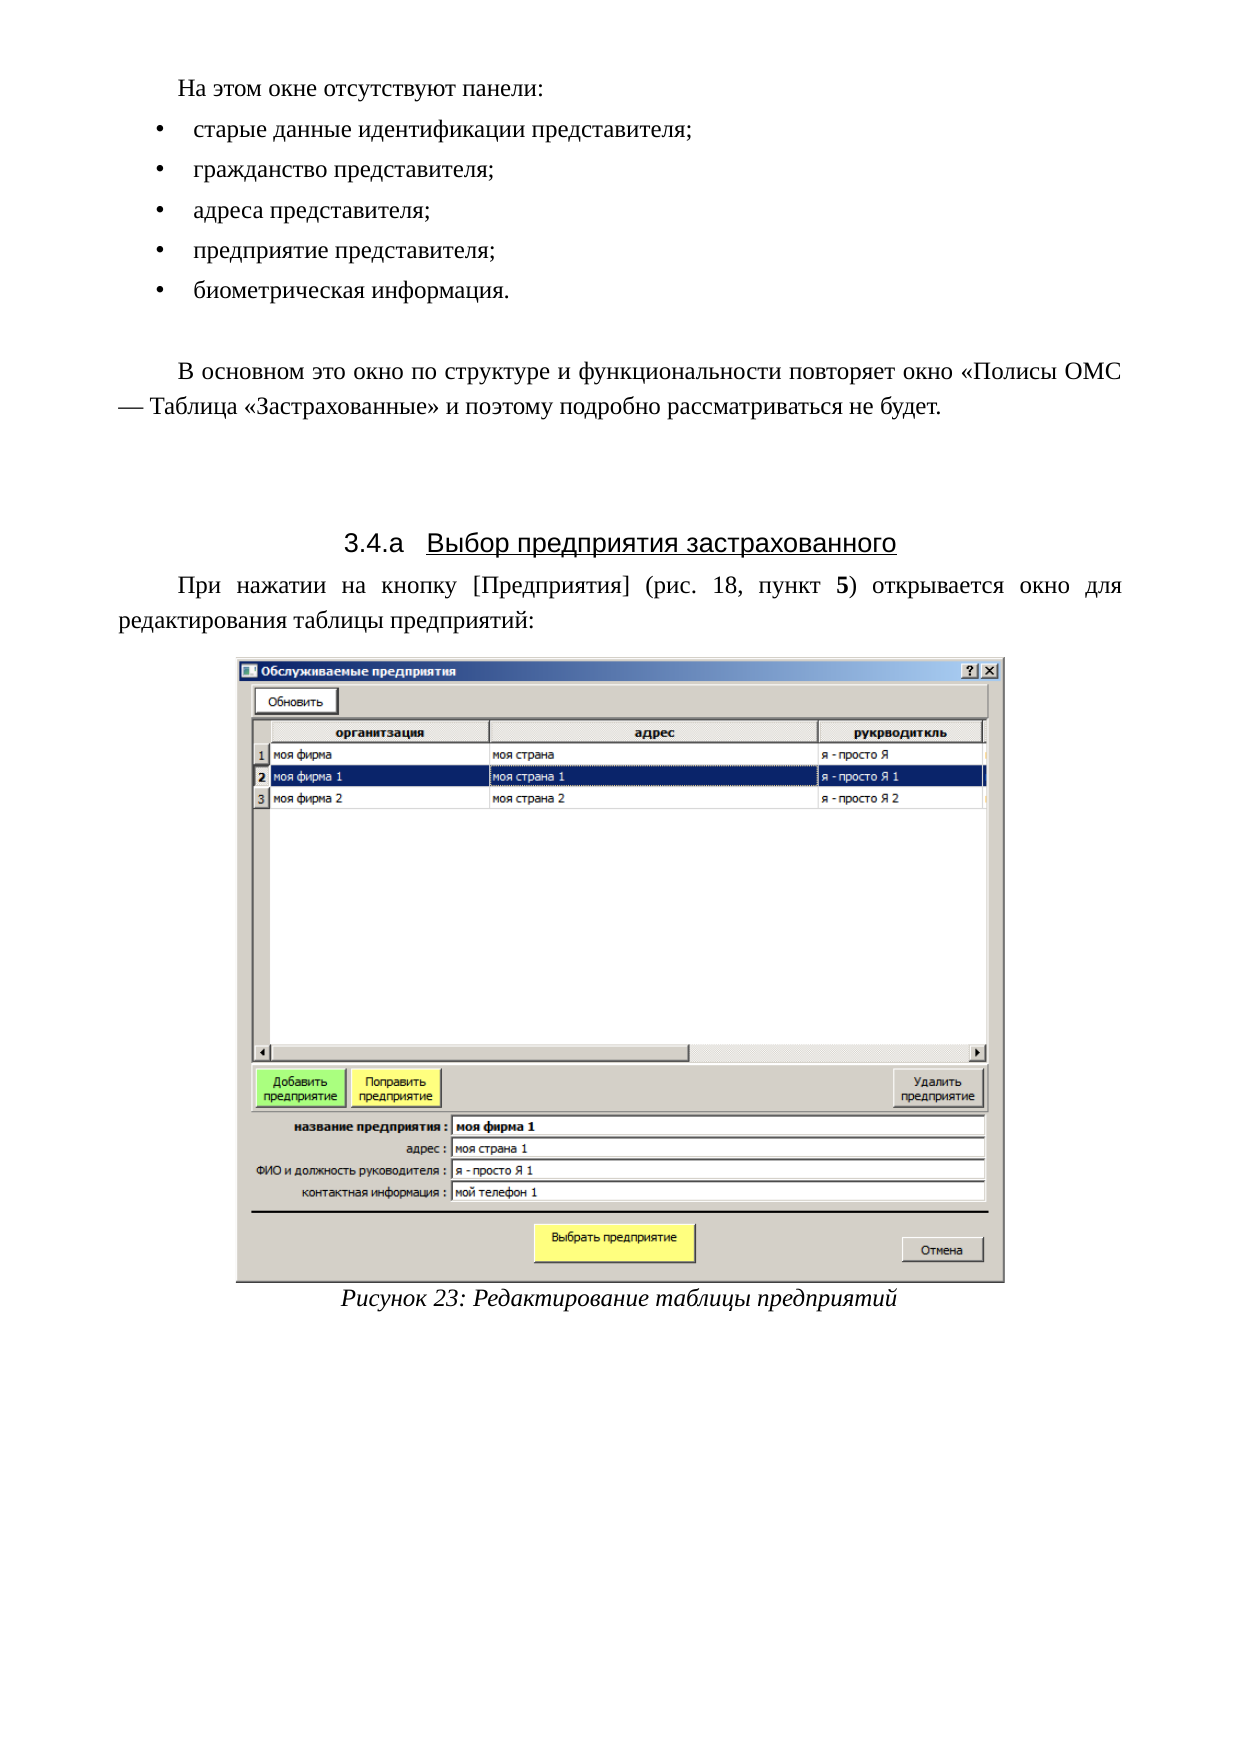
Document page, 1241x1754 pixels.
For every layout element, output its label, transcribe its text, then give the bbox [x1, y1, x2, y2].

text Рисунок 23: Редактирование таблицы предприятий [217, 657, 1024, 1311]
text На этом окне отсутствуют панели: [118, 73, 1122, 102]
list старые данные идентификации представителя; [156, 114, 1122, 143]
picture [235, 657, 1005, 1283]
text При нажатии на кнопку [Предприятия] (рис. 18, пункт 5) открывается окно для редактирования таблицы предприятий: [118, 570, 1122, 634]
list предприятие представителя; [156, 235, 1122, 264]
subtitle Выбор предприятия застрахованного [118, 527, 1122, 558]
text В основном это окно по структуре и функциональности повторяет окно «Полисы ОМС — Таблица «Застрахованные» и поэтому подробно рассматриваться не будет. [118, 356, 1122, 419]
list биометрическая информация. [156, 276, 1122, 304]
list гражданство представителя; [156, 154, 1122, 183]
list адреса представителя; [156, 195, 1122, 223]
